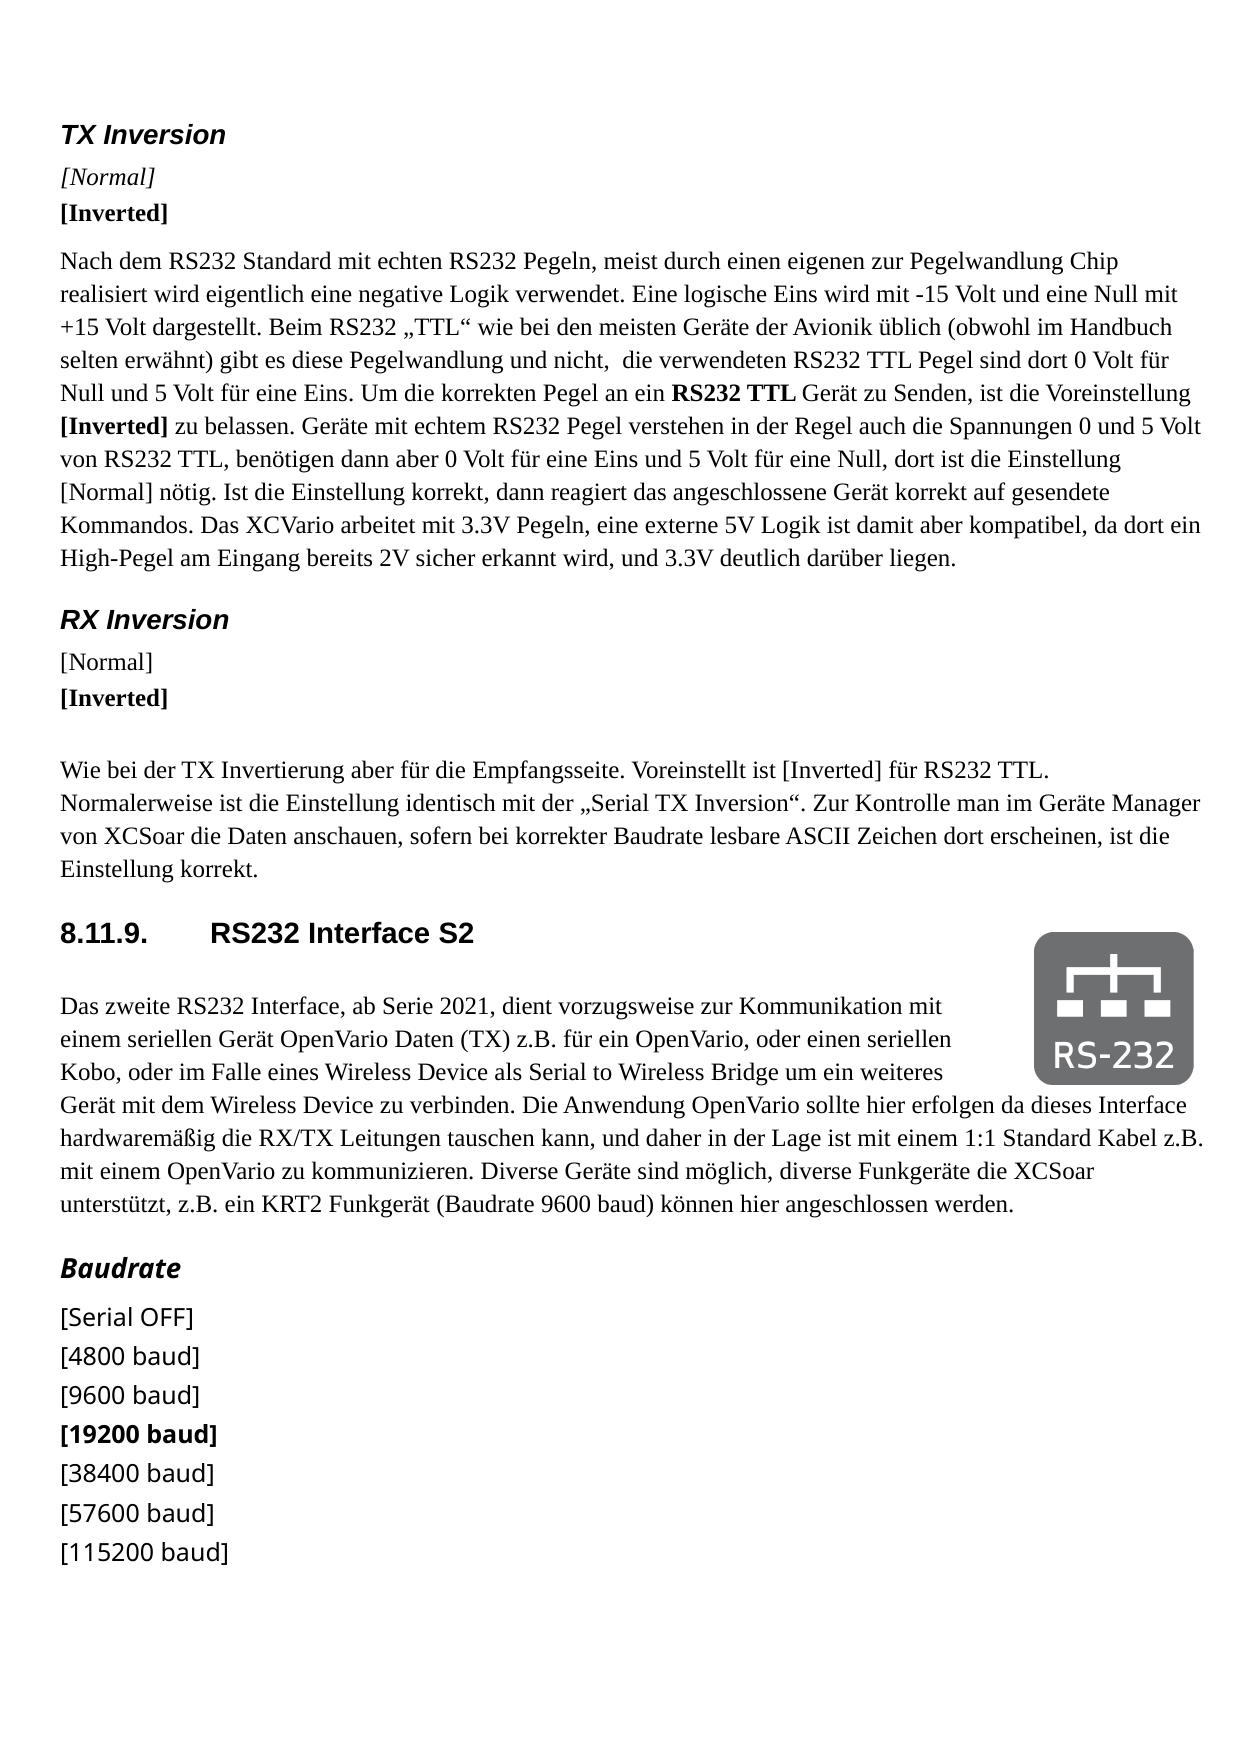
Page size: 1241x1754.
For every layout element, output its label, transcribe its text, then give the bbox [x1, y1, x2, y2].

text [Inverted] [60, 198, 1207, 227]
text [57600 baud] [60, 1495, 1207, 1529]
picture [1028, 932, 1198, 1085]
subtitle Baudrate [60, 1249, 1207, 1287]
text Wie bei der TX Invertierung aber für die Empfangsseite. Voreinstellt ist [Inverted] für RS232 TTL. Normalerweise ist die Einstellung identisch mit der „Serial TX Inversion“. Zur Kontrolle man im Geräte Manager von XCSoar die Daten anschauen, sofern bei korrekter Baudrate lesbare ASCII Zeichen dort erscheinen, ist die Einstellung korrekt. [60, 755, 1207, 882]
text [19200 baud] [60, 1417, 1207, 1451]
text [Normal] [60, 162, 1207, 191]
text [115200 baud] [60, 1534, 1207, 1568]
text [38400 baud] [60, 1456, 1207, 1490]
subtitle RS232 Interface S2 [60, 916, 1207, 950]
text [9600 baud] [60, 1378, 1207, 1412]
subtitle TX Inversion [60, 118, 1207, 150]
subtitle RX Inversion [60, 603, 1207, 635]
text [Serial OFF] [60, 1299, 1207, 1333]
text [4800 baud] [60, 1338, 1207, 1373]
text [Normal] [60, 647, 1207, 676]
text [Inverted] [60, 683, 1207, 712]
text Nach dem RS232 Standard mit echten RS232 Pegeln, meist durch einen eigenen zur Pegelwandlung Chip realisiert wird eigentlich eine negative Logik verwendet. Eine logische Eins wird mit -15 Volt und eine Null mit +15 Volt dargestellt. Beim RS232 „TTL“ wie bei den meisten Geräte der Avionik üblich (obwohl im Handbuch selten erwähnt) gibt es diese Pegelwandlung und nicht, die verwendeten RS232 TTL Pegel sind dort 0 Volt für Null und 5 Volt für eine Eins. Um die korrekten Pegel an ein RS232 TTL Gerät zu Senden, ist die Voreinstellung [Inverted] zu belassen. Geräte mit echtem RS232 Pegel verstehen in der Regel auch die Spannungen 0 und 5 Volt von RS232 TTL, benötigen dann aber 0 Volt für eine Eins und 5 Volt für eine Null, dort ist die Einstellung [Normal] nötig. Ist die Einstellung korrekt, dann reagiert das angeschlossene Gerät korrekt auf gesendete Kommandos. Das XCVario arbeitet mit 3.3V Pegeln, eine externe 5V Logik ist damit aber kompatibel, da dort ein High-Pegel am Eingang bereits 2V sicher erkannt wird, und 3.3V deutlich darüber liegen. [60, 246, 1207, 572]
text Das zweite RS232 Interface, ab Serie 2021, dient vorzugsweise zur Kommunikation mit einem seriellen Gerät OpenVario Daten (TX) z.B. für ein OpenVario, oder einen seriellen Kobo, oder im Falle eines Wireless Device als Serial to Wireless Bridge um ein weiteres Gerät mit dem Wireless Device zu verbinden. Die Anwendung OpenVario sollte hier erfolgen da dieses Interface hardwaremäßig die RX/TX Leitungen tauschen kann, und daher in der Lage ist mit einem 1:1 Standard Kabel z.B. mit einem OpenVario zu kommunizieren. Diverse Geräte sind möglich, diverse Funkgeräte die XCSoar unterstützt, z.B. ein KRT2 Funkgerät (Baudrate 9600 baud) können hier angeschlossen werden. [60, 991, 1207, 1218]
